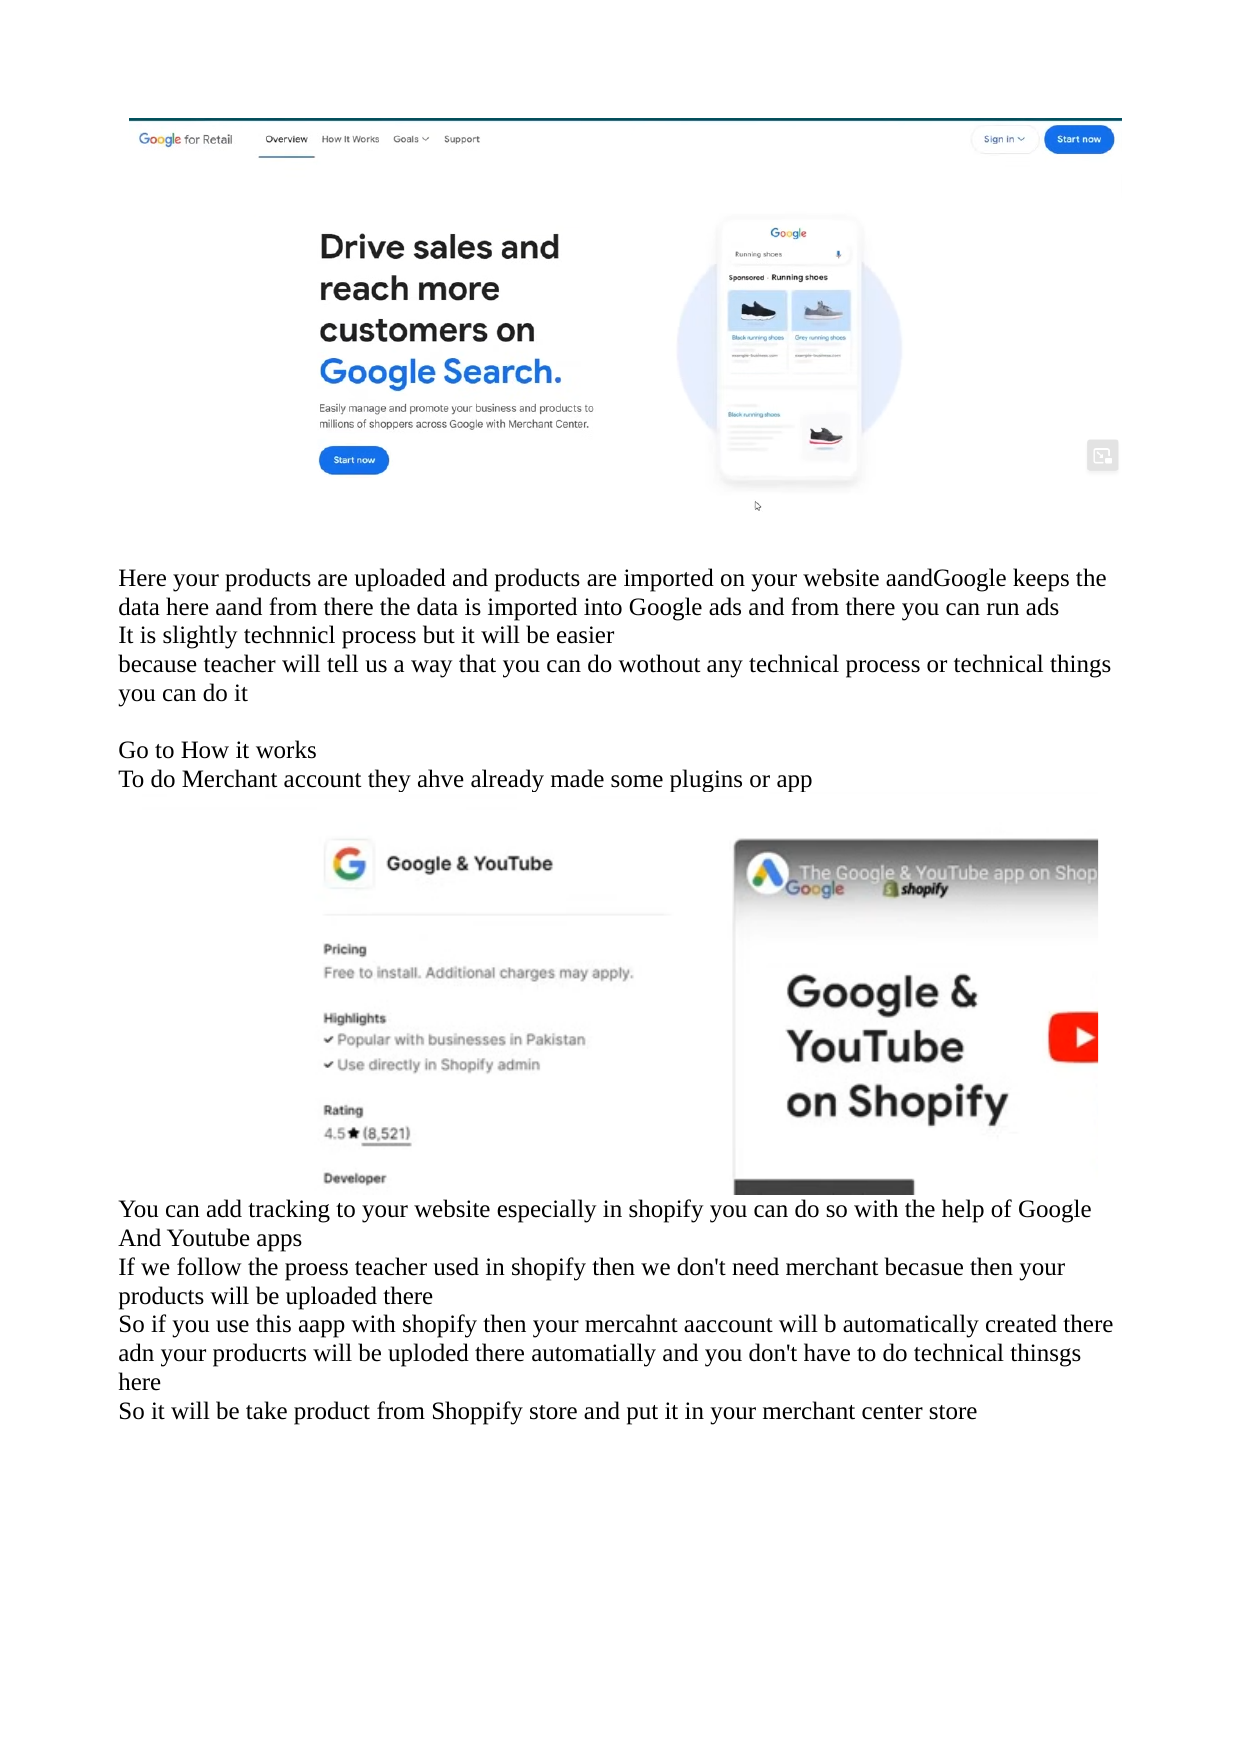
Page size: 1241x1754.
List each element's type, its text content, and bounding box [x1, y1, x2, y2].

text Here your products are uploaded and products are imported on your website aandGoogle keeps the data here aand from there the data is imported into Google ads and from there you can run ads [118, 563, 1122, 620]
text adn your producrts will be uploded there automatially and you don't have to do technical thinsgs here [118, 1338, 1122, 1396]
picture [118, 118, 1122, 535]
text you can do it [118, 678, 1122, 707]
text Go to How it works [118, 735, 1122, 764]
text because teacher will tell us a way that you can do wothout any technical process or technical things [118, 649, 1122, 678]
text So if you use this aapp with shopify then your mercahnt aaccount will b automatically created there [118, 1309, 1122, 1338]
picture [141, 792, 1099, 1195]
text You can add tracking to your website especially in shopify you can do so with the help of Google And Youtube apps [118, 793, 1122, 1252]
text If we follow the proess teacher used in shopify then we don't need merchant becasue then your products will be uploaded there [118, 1252, 1122, 1309]
text So it will be take product from Shoppify store and put it in your merchant center store [118, 1396, 1122, 1424]
text It is slightly technnicl process but it will be easier [118, 620, 1122, 649]
text To do Merchant account they ahve already made some plugins or app [118, 764, 1122, 793]
